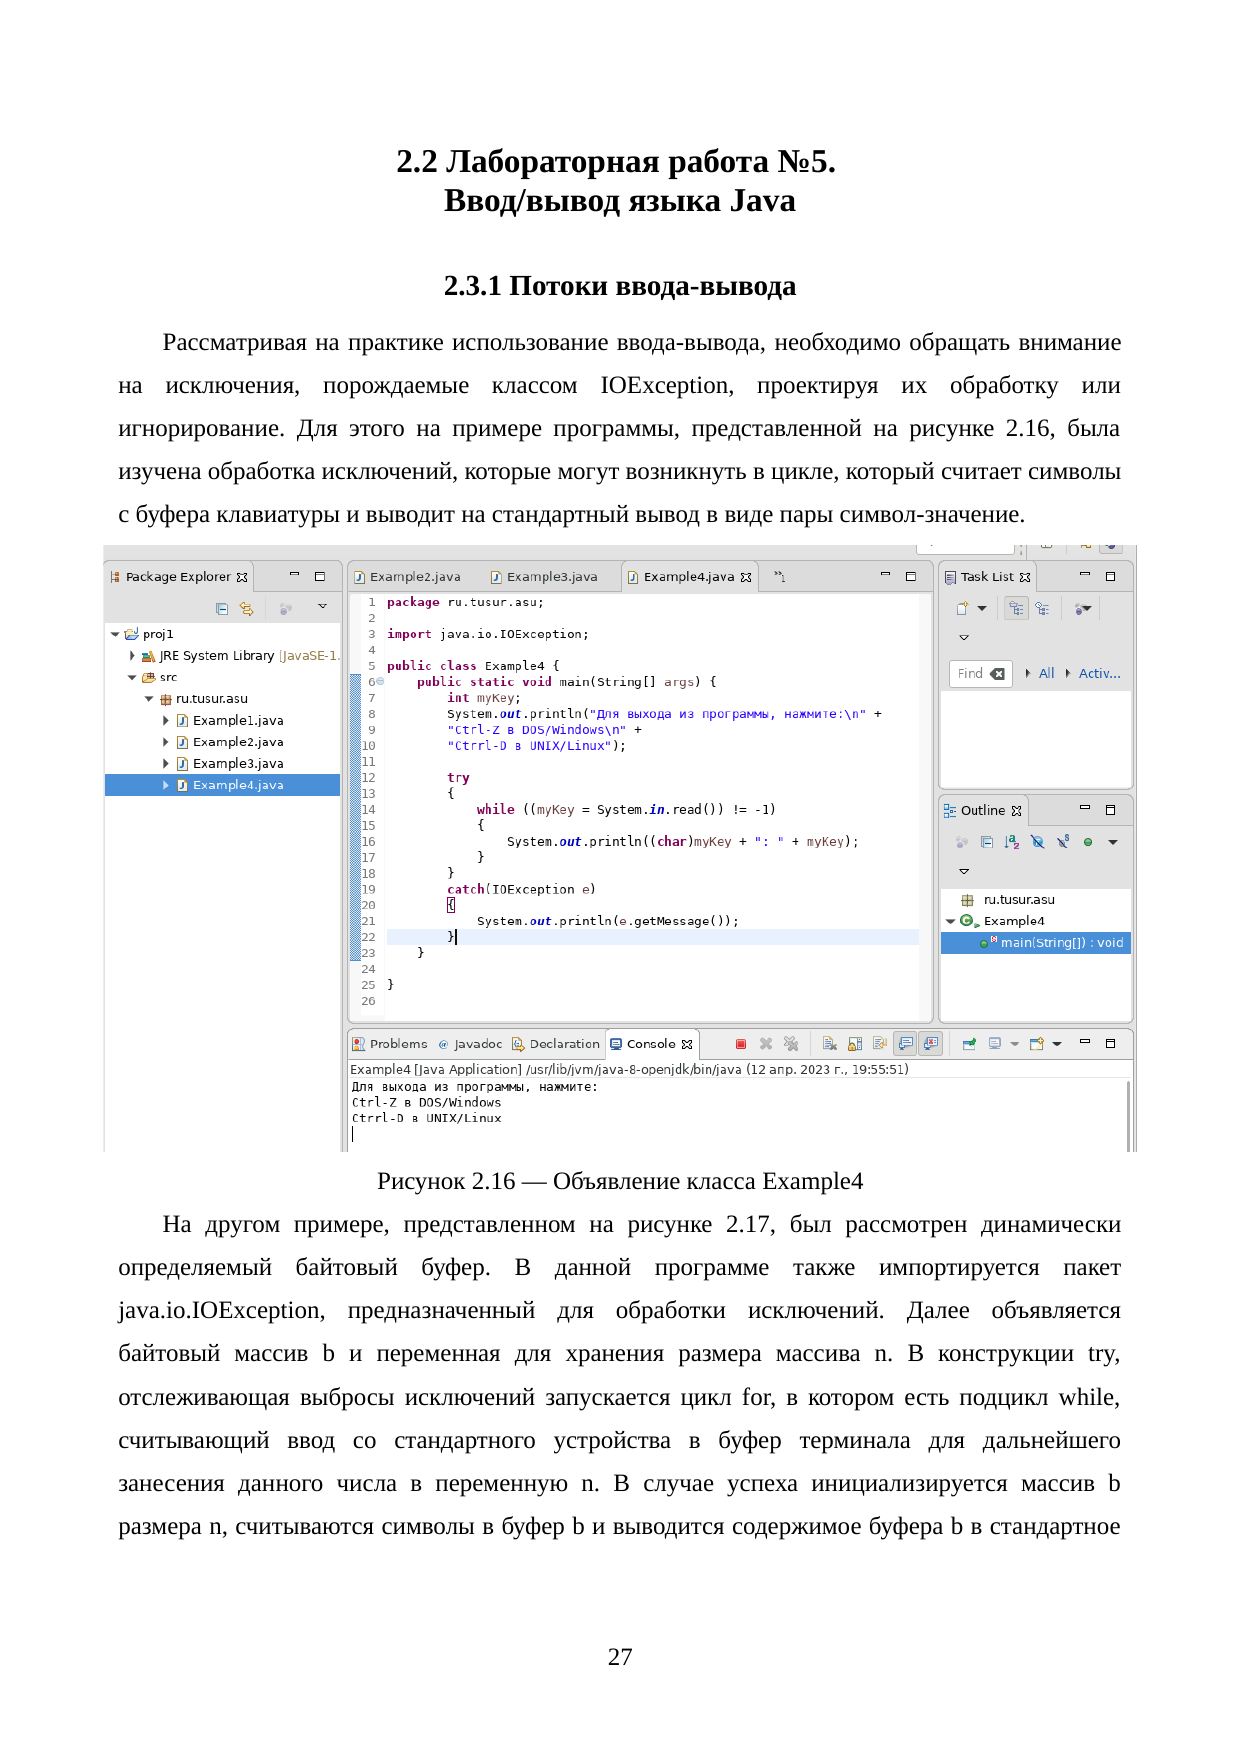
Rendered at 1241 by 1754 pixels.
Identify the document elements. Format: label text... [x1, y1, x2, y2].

picture [103, 545, 1137, 1152]
subtitle 2.2 Лабораторная работа №5. Ввод/вывод языка Java [118, 142, 1122, 218]
text Рассматривая на практике использование ввода-вывода, необходимо обращать внимание на исключения, порождаемые классом IOException, проектируя их обработку или игнорирование. Для этого на примере программы, представленной на рисунке 2.16, была изучена обработка исключений, которые могут возникнуть в цикле, который считает символы с буфера клавиатуры и выводит на стандартный вывод в виде пары символ-значение. [118, 327, 1122, 528]
subtitle 2.3.1 Потоки ввода-вывода [118, 268, 1122, 302]
text Рисунок 2.16 — Объявление класса Example4 [118, 1152, 1122, 1195]
text На другом примере, представленном на рисунке 2.17, был рассмотрен динамически определяемый байтовый буфер. В данной программе также импортируется пакет java.io.IOException, предназначенный для обработки исключений. Далее объявляется байтовый массив b и переменная для хранения размера массива n. В конструкции try, отслеживающая выбросы исключений запускается цикл for, в котором есть подцикл while, считывающий ввод со стандартного устройства в буфер терминала для дальнейшего занесения данного числа в переменную n. В случае успеха инициализируется массив b размера n, считываются символы в буфер b и выводится содержимое буфера b в стандартное [118, 1209, 1122, 1540]
